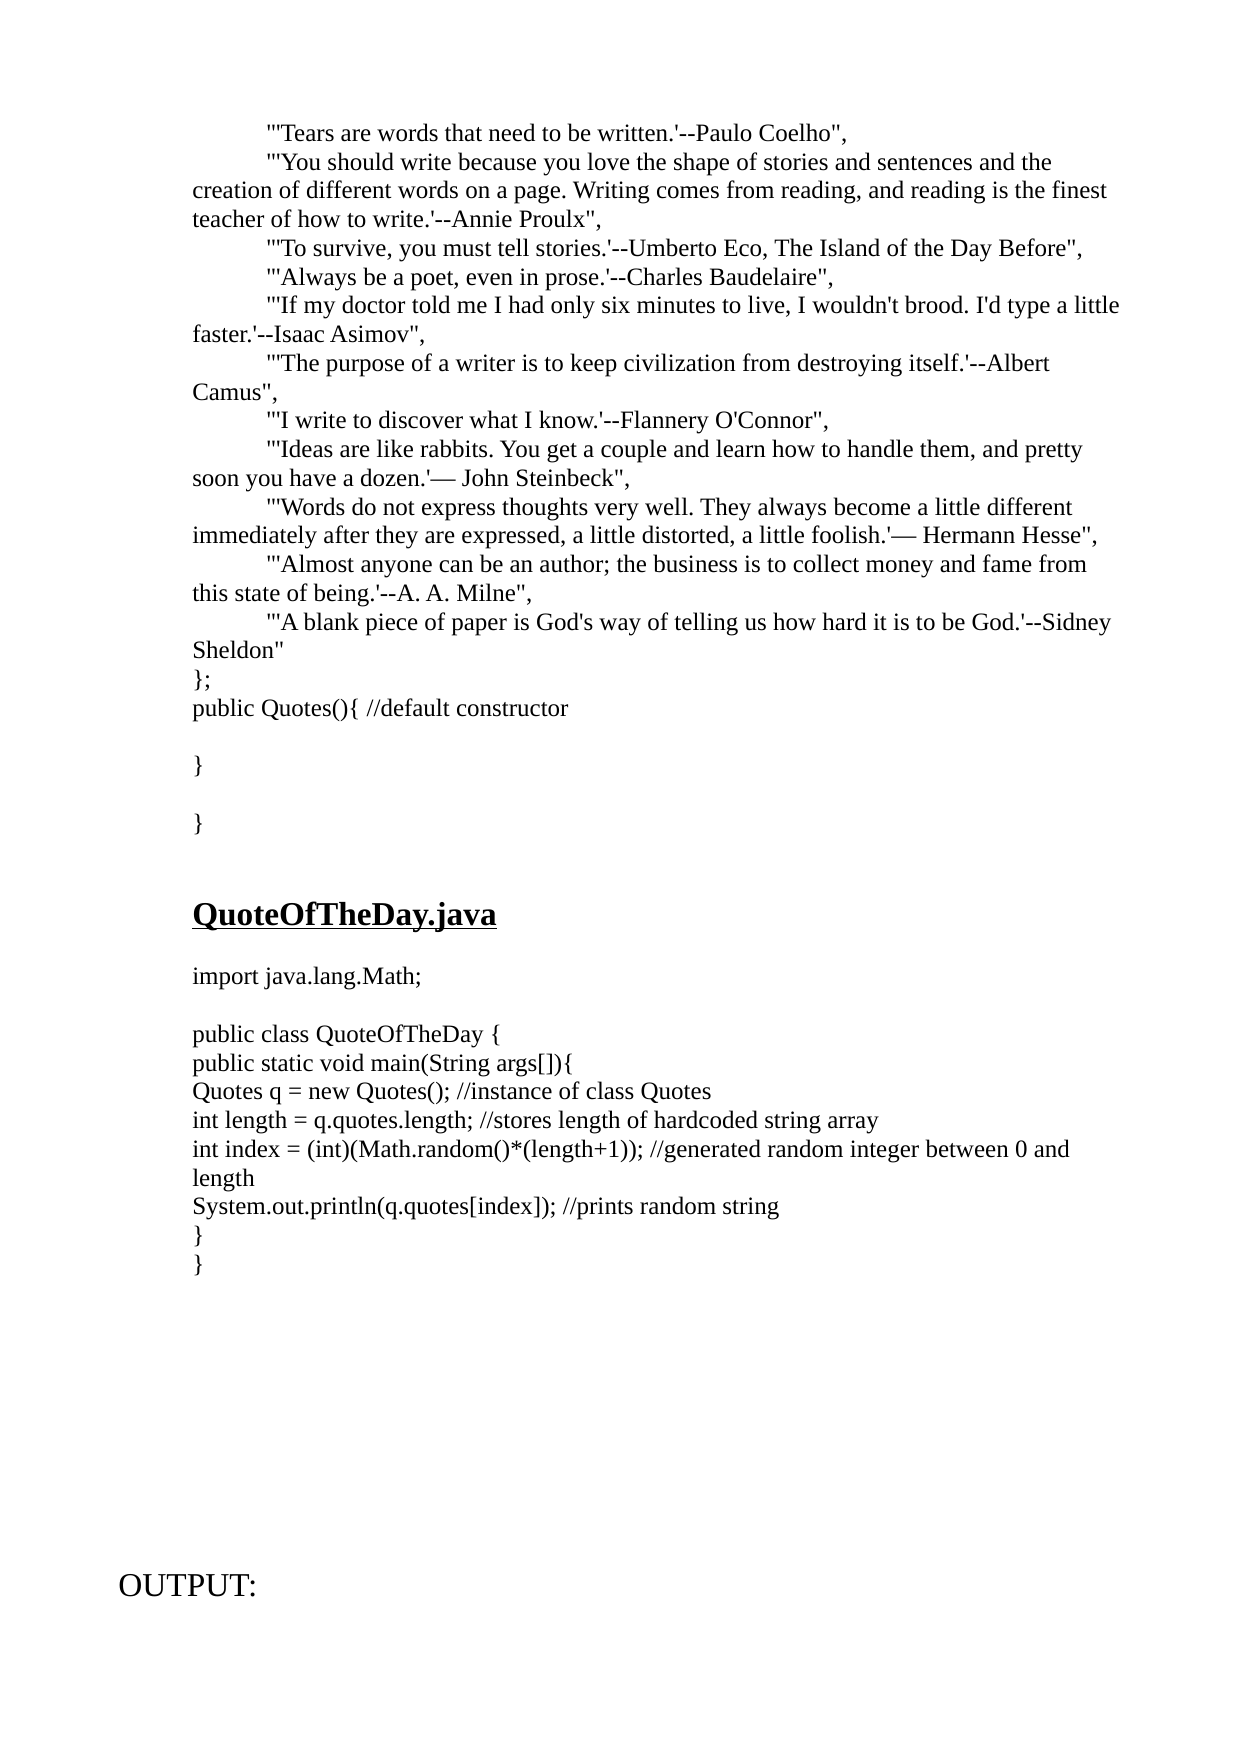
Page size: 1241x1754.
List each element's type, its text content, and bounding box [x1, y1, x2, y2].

text } [118, 808, 1122, 837]
text "'If my doctor told me I had only six minutes to live, I wouldn't brood. I'd type a little faster.'--Isaac Asimov", [118, 291, 1122, 348]
text public static void main(String args[]){ [118, 1048, 1122, 1076]
text "'I write to discover what I know.'--Flannery O'Connor", [118, 406, 1122, 434]
text } [118, 1220, 1122, 1249]
text "'You should write because you love the shape of stories and sentences and the creation of different words on a page. Writing comes from reading, and reading is the finest teacher of how to write.'--Annie Proulx", [118, 147, 1122, 233]
text OUTPUT: [118, 1565, 1122, 1603]
text int index = (int)(Math.random()*(length+1)); //generated random integer between 0 and length [118, 1134, 1122, 1191]
text "'Always be a poet, even in prose.'--Charles Baudelaire", [118, 262, 1122, 291]
text public class QuoteOfTheDay { [118, 1019, 1122, 1048]
text } [118, 1249, 1122, 1278]
text QuoteOfTheDay.java [118, 894, 1122, 933]
text Quotes q = new Quotes(); //instance of class Quotes [118, 1076, 1122, 1105]
text "'Ideas are like rabbits. You get a couple and learn how to handle them, and pretty soon you have a dozen.'― John Steinbeck", [118, 434, 1122, 492]
text "'Words do not express thoughts very well. They always become a little different immediately after they are expressed, a little distorted, a little foolish.'― Hermann Hesse", [118, 492, 1122, 549]
text "'Almost anyone can be an author; the business is to collect money and fame from this state of being.'--A. A. Milne", [118, 549, 1122, 607]
text int length = q.quotes.length; //stores length of hardcoded string array [118, 1105, 1122, 1134]
text } [118, 751, 1122, 779]
text public Quotes(){ //default constructor [118, 693, 1122, 722]
text }; [118, 664, 1122, 693]
text "'The purpose of a writer is to keep civilization from destroying itself.'--Albert Camus", [118, 348, 1122, 406]
text "'Tears are words that need to be written.'--Paulo Coelho", [118, 118, 1122, 147]
text "'To survive, you must tell stories.'--Umberto Eco, The Island of the Day Before", [118, 233, 1122, 262]
text import java.lang.Math; [118, 961, 1122, 990]
text System.out.println(q.quotes[index]); //prints random string [118, 1191, 1122, 1220]
text "'A blank piece of paper is God's way of telling us how hard it is to be God.'--Sidney Sheldon" [118, 607, 1122, 664]
